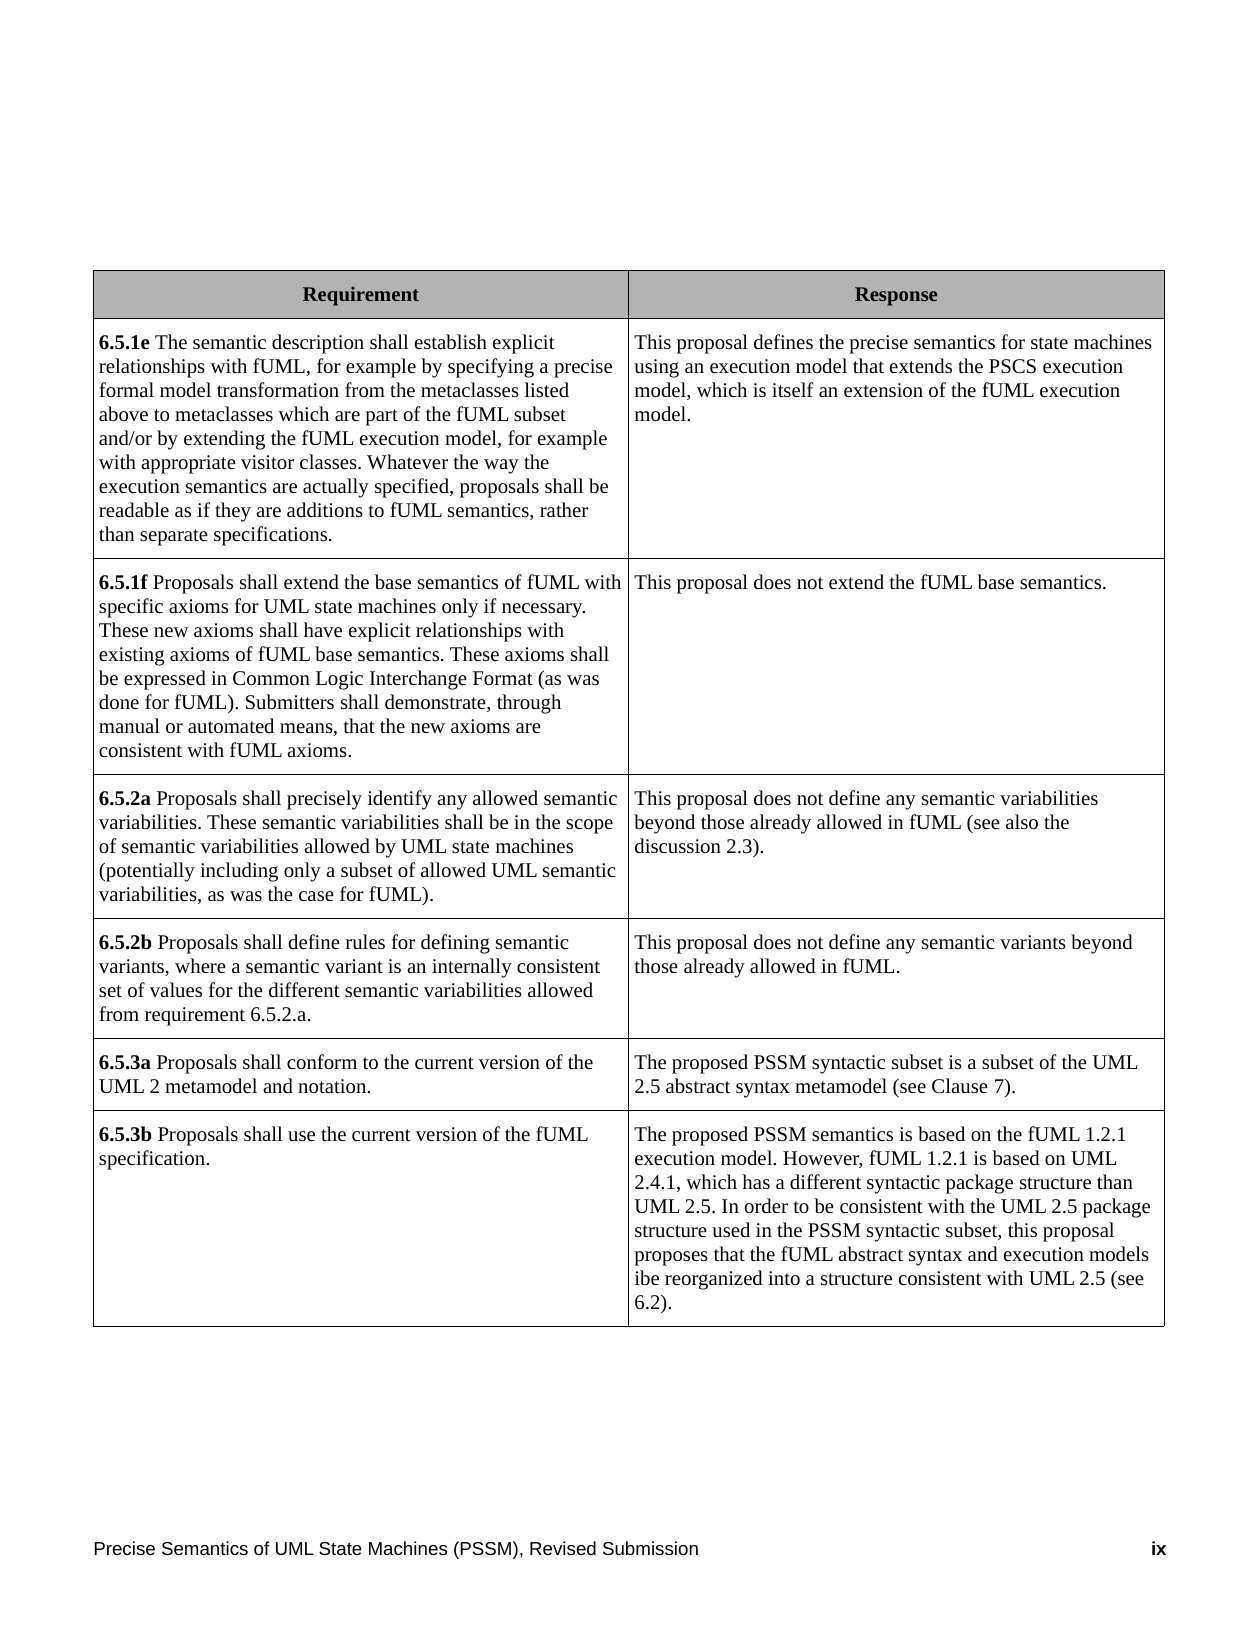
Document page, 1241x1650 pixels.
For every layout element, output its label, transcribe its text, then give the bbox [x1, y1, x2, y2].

table_cell 6.5.3b Proposals shall use the current version of the fUML specification. [94, 1111, 628, 1326]
table_cell This proposal does not define any semantic variants beyond those already allowed in fUML. [629, 919, 1164, 1038]
table_cell 6.5.2a Proposals shall precisely identify any allowed semantic variabilities. These semantic variabilities shall be in the scope of semantic variabilities allowed by UML state machines (potentially including only a subset of allowed UML semantic variabilities, as was the case for fUML). [94, 775, 628, 918]
table_cell 6.5.1f Proposals shall extend the base semantics of fUML with specific axioms for UML state machines only if necessary. These new axioms shall have explicit relationships with existing axioms of fUML base semantics. These axioms shall be expressed in Common Logic Interchange Format (as was done for fUML). Submitters shall demonstrate, through manual or automated means, that the new axioms are consistent with fUML axioms. [94, 559, 628, 774]
table_header Requirement [94, 271, 628, 318]
table_header Response [629, 271, 1164, 318]
table_cell The proposed PSSM semantics is based on the fUML 1.2.1 execution model. However, fUML 1.2.1 is based on UML 2.4.1, which has a different syntactic package structure than UML 2.5. In order to be consistent with the UML 2.5 package structure used in the PSSM syntactic subset, this proposal proposes that the fUML abstract syntax and execution models ibe reorganized into a structure consistent with UML 2.5 (see 6.2). [629, 1111, 1164, 1326]
table_cell This proposal defines the precise semantics for state machines using an execution model that extends the PSCS execution model, which is itself an extension of the fUML execution model. [629, 319, 1164, 558]
table_cell 6.5.3a Proposals shall conform to the current version of the UML 2 metamodel and notation. [94, 1039, 628, 1110]
table_cell The proposed PSSM syntactic subset is a subset of the UML 2.5 abstract syntax metamodel (see Clause 7). [629, 1039, 1164, 1110]
table_cell This proposal does not extend the fUML base semantics. [629, 559, 1164, 774]
table_cell This proposal does not define any semantic variabilities beyond those already allowed in fUML (see also the discussion 2.3). [629, 775, 1164, 918]
table_cell 6.5.1e The semantic description shall establish explicit relationships with fUML, for example by specifying a precise formal model transformation from the metaclasses listed above to metaclasses which are part of the fUML subset and/or by extending the fUML execution model, for example with appropriate visitor classes. Whatever the way the execution semantics are actually specified, proposals shall be readable as if they are additions to fUML semantics, rather than separate specifications. [94, 319, 628, 558]
table_cell 6.5.2b Proposals shall define rules for defining semantic variants, where a semantic variant is an internally consistent set of values for the different semantic variabilities allowed from requirement 6.5.2.a. [94, 919, 628, 1038]
